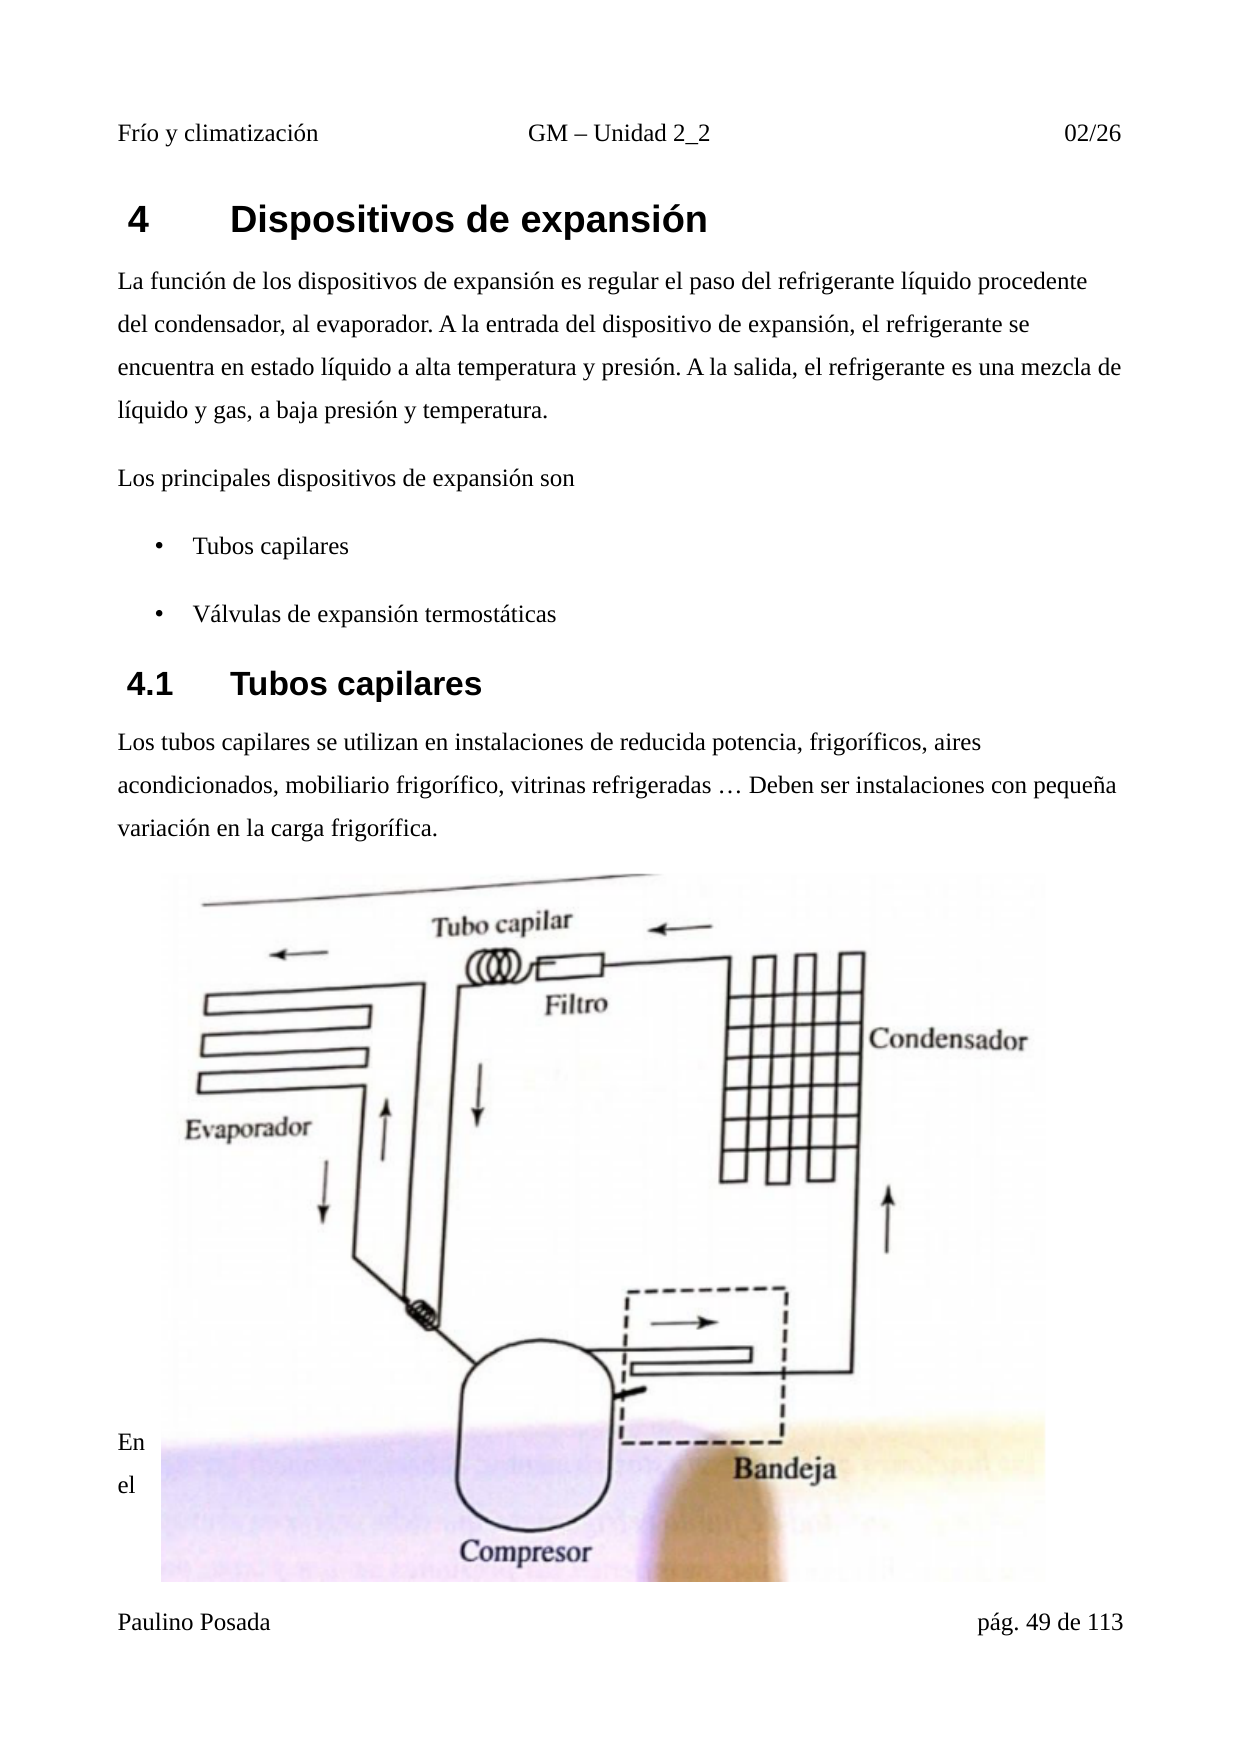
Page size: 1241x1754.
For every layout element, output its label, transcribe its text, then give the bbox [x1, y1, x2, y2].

text En el [117, 1427, 161, 1498]
text Los tubos capilares se utilizan en instalaciones de reducida potencia, frigoríficos, aires acondicionados, mobiliario frigorífico, vitrinas refrigeradas … Deben ser instalaciones con pequeña variación en la carga frigorífica. [117, 727, 1123, 842]
text La función de los dispositivos de expansión es regular el paso del refrigerante líquido procedente del condensador, al evaporador. A la entrada del dispositivo de expansión, el refrigerante se encuentra en estado líquido a alta temperatura y presión. A la salida, el refrigerante es una mezcla de líquido y gas, a baja presión y temperatura. [117, 266, 1123, 424]
subtitle Dispositivos de expansión [117, 197, 1123, 241]
list Válvulas de expansión termostáticas [155, 599, 1123, 628]
list Tubos capilares [155, 531, 1123, 560]
text Los principales dispositivos de expansión son [117, 463, 1123, 492]
picture [161, 869, 1080, 1582]
subtitle Tubos capilares [117, 663, 1123, 702]
